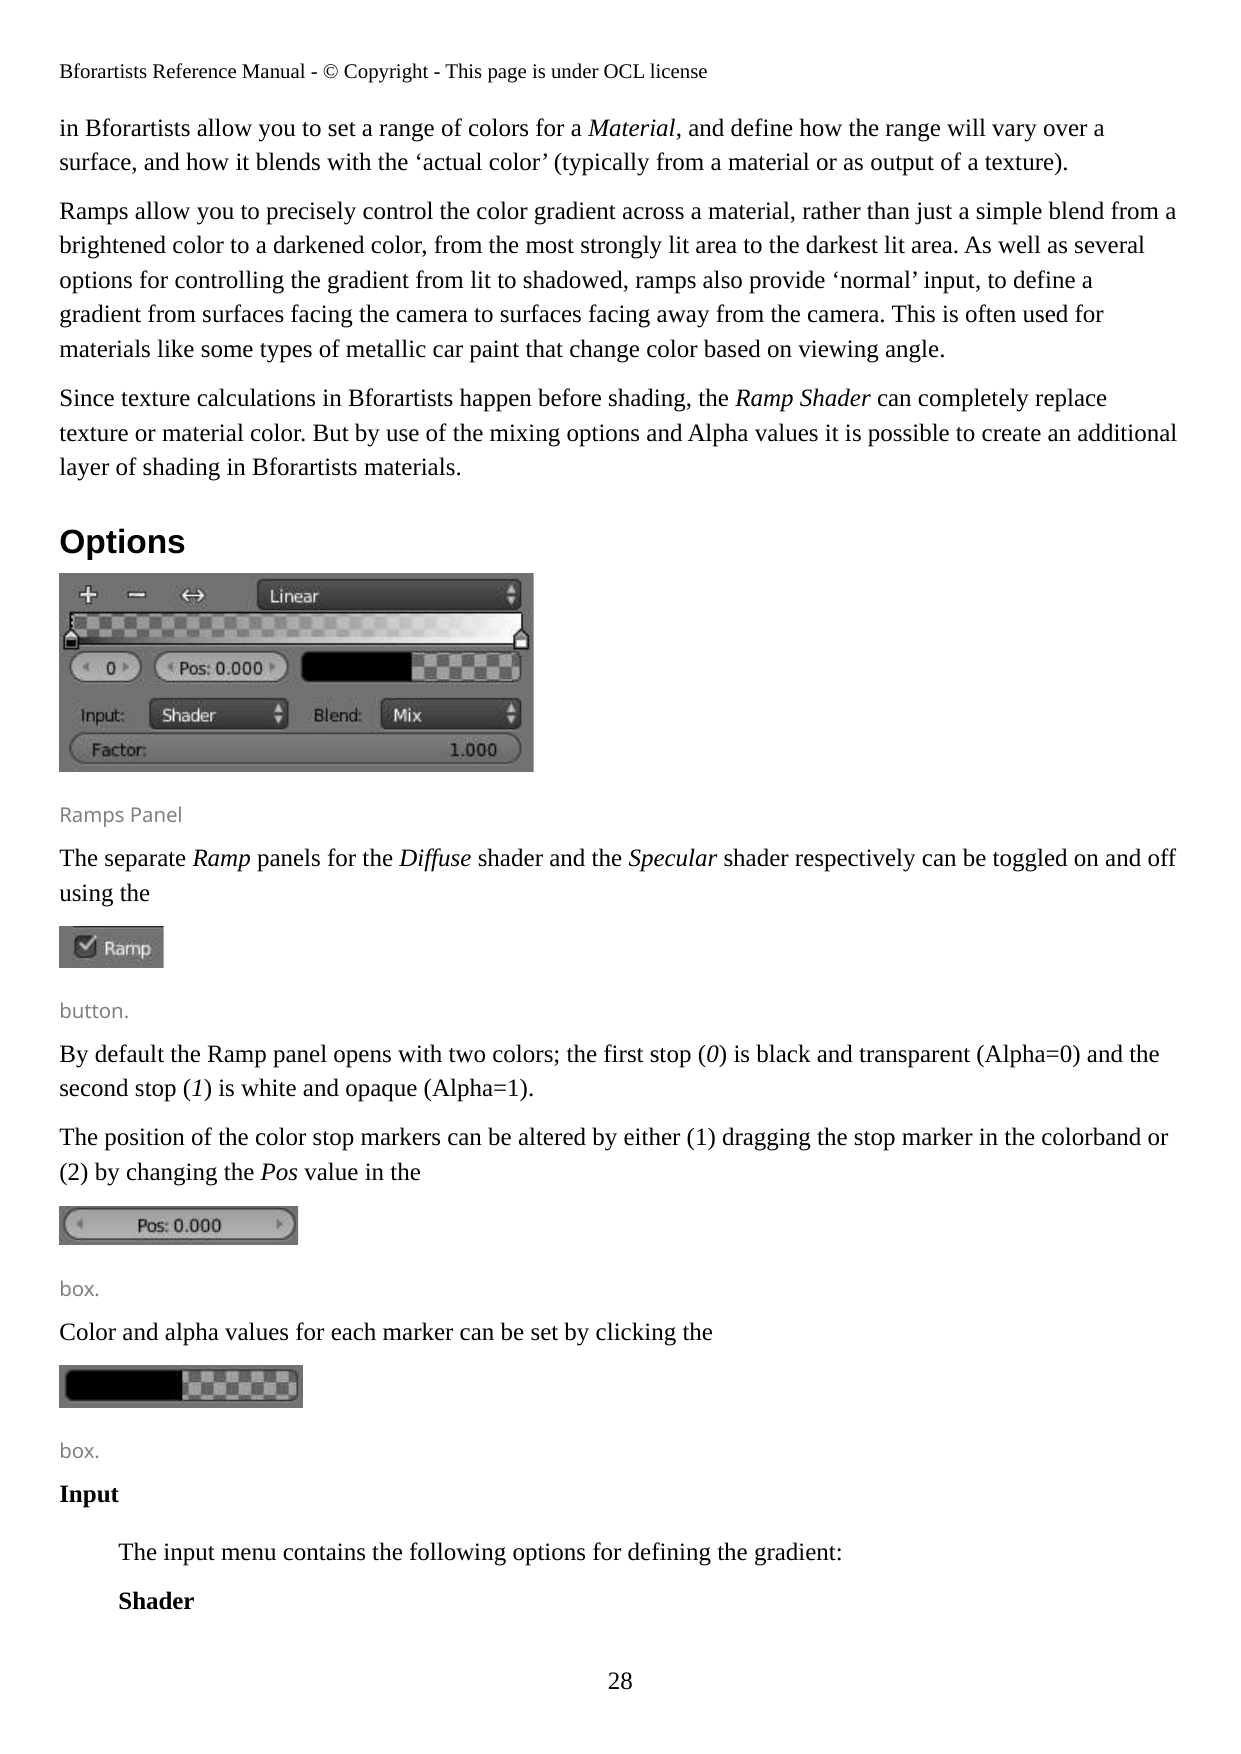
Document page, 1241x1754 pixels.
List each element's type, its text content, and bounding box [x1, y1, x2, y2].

text Since texture calculations in Bforartists happen before shading, the Ramp Shader can completely replace texture or material color. But by use of the mixing options and Alpha values it is possible to create an additional layer of shading in Bforartists materials. [59, 383, 1181, 481]
text Color and alpha values for each marker can be set by clicking the [59, 1317, 1181, 1345]
text By default the Ramp panel opens with two colors; the first stop (0) is black and transparent (Alpha=0) and the second stop (1) is white and opaque (Alpha=1). [59, 1039, 1181, 1102]
picture [59, 1365, 303, 1408]
text box. [59, 1271, 1181, 1302]
text button. [59, 993, 1181, 1024]
text The separate Ramp panels for the Diffuse shader and the Specular shader respectively can be toggled on and off using the [59, 843, 1181, 906]
text Ramps allow you to precisely control the color gradient across a material, rather than just a simple blend from a brightened color to a darkened color, from the most strongly lit area to the darkest lit area. As well as several options for controlling the gradient from lit to shadowed, ramps also provide ‘normal’ input, to define a gradient from surfaces facing the camera to surfaces facing away from the camera. This is often used for materials like some types of metallic car paint that change color based on viewing angle. [59, 196, 1181, 363]
picture [59, 1206, 299, 1245]
text Ramps Panel [59, 797, 1181, 828]
subtitle Shader [118, 1586, 1181, 1615]
text The position of the color stop markers can be altered by either (1) dragging the stop marker in the colorband or (2) by changing the Pos value in the [59, 1122, 1181, 1186]
subtitle Options [59, 522, 1181, 561]
text in Bforartists allow you to set a range of colors for a Material, and define how the range will vary over a surface, and how it blends with the ‘actual color’ (typically from a material or as output of a texture). [59, 113, 1181, 176]
picture [59, 926, 164, 968]
text box. [59, 1433, 1181, 1464]
subtitle Input [59, 1479, 1181, 1508]
text The input menu contains the following options for defining the gradient: [118, 1537, 1181, 1566]
picture [59, 573, 534, 772]
